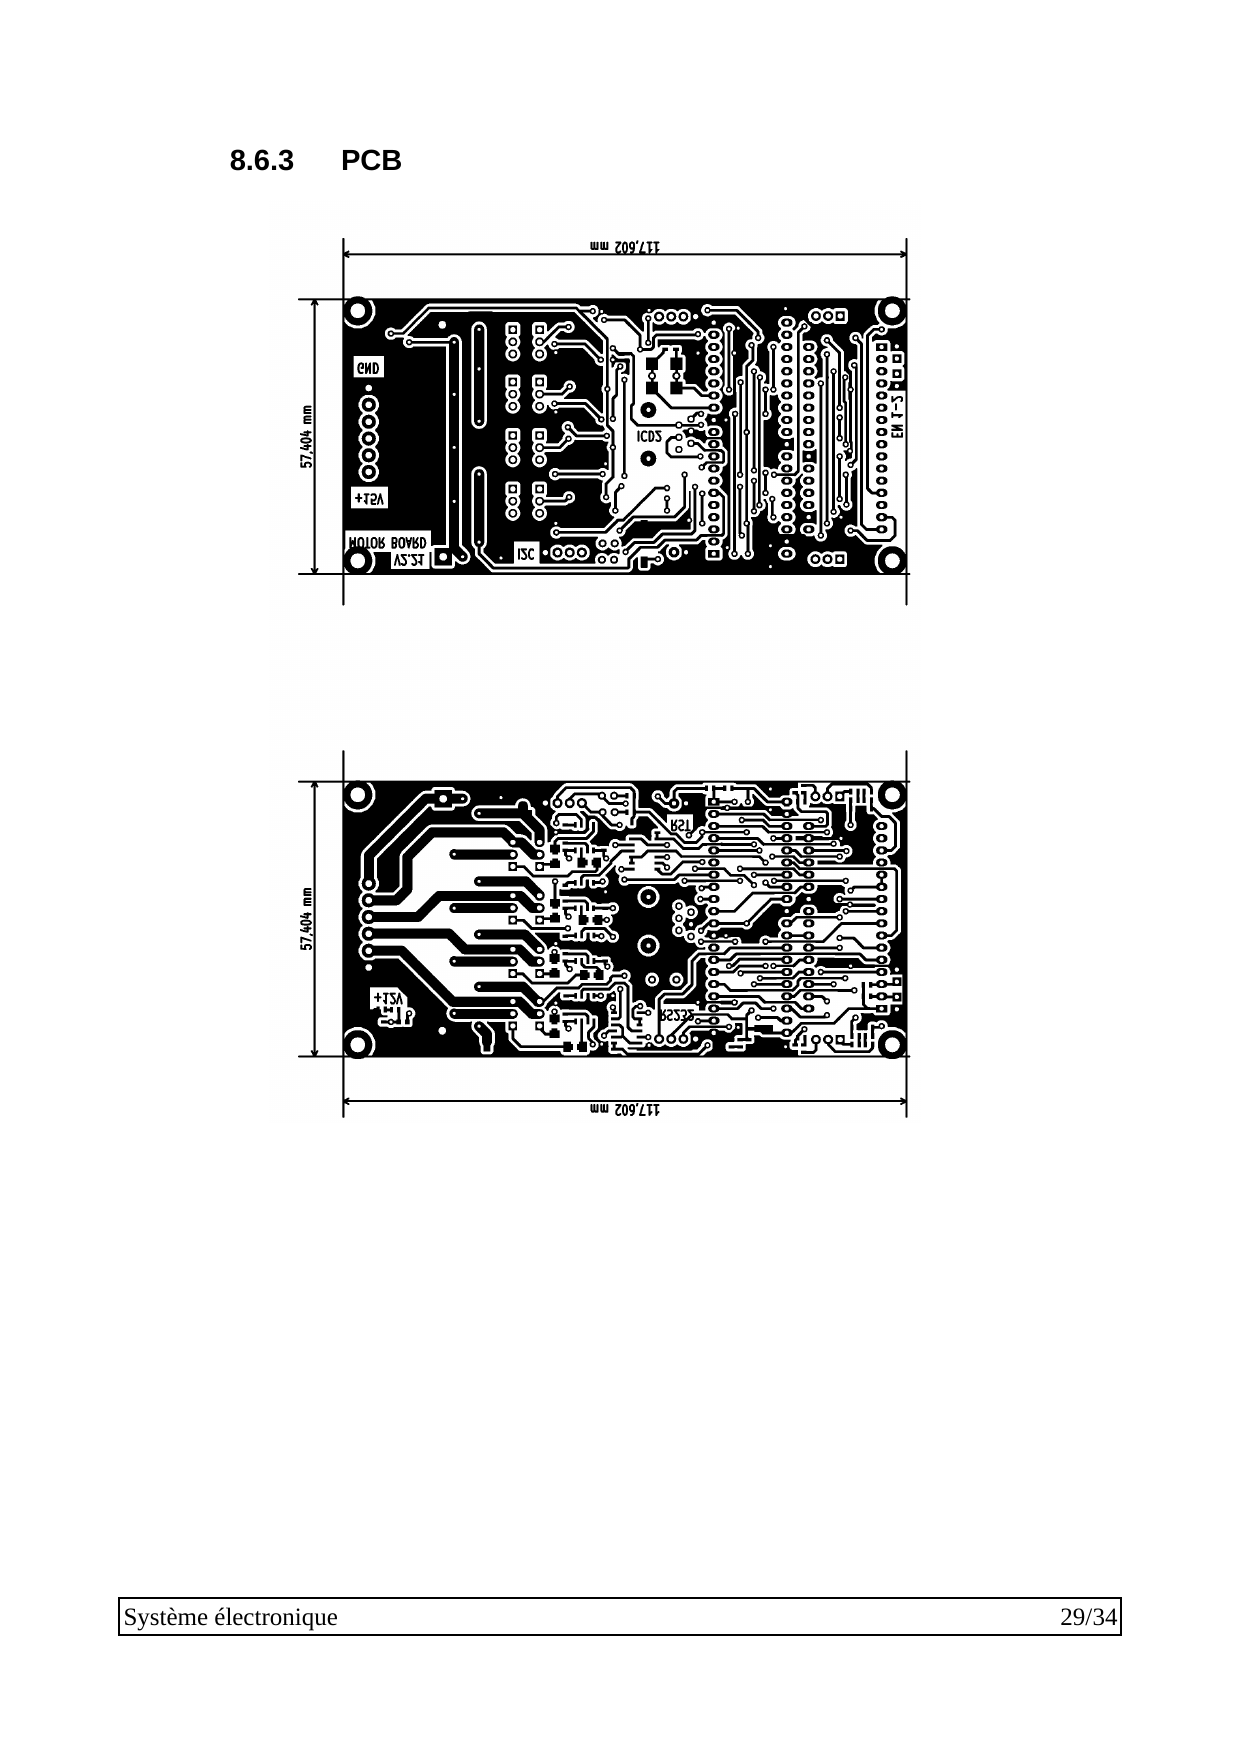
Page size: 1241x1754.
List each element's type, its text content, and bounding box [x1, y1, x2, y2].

picture [268, 200, 922, 1123]
subtitle PCB [193, 143, 1122, 177]
